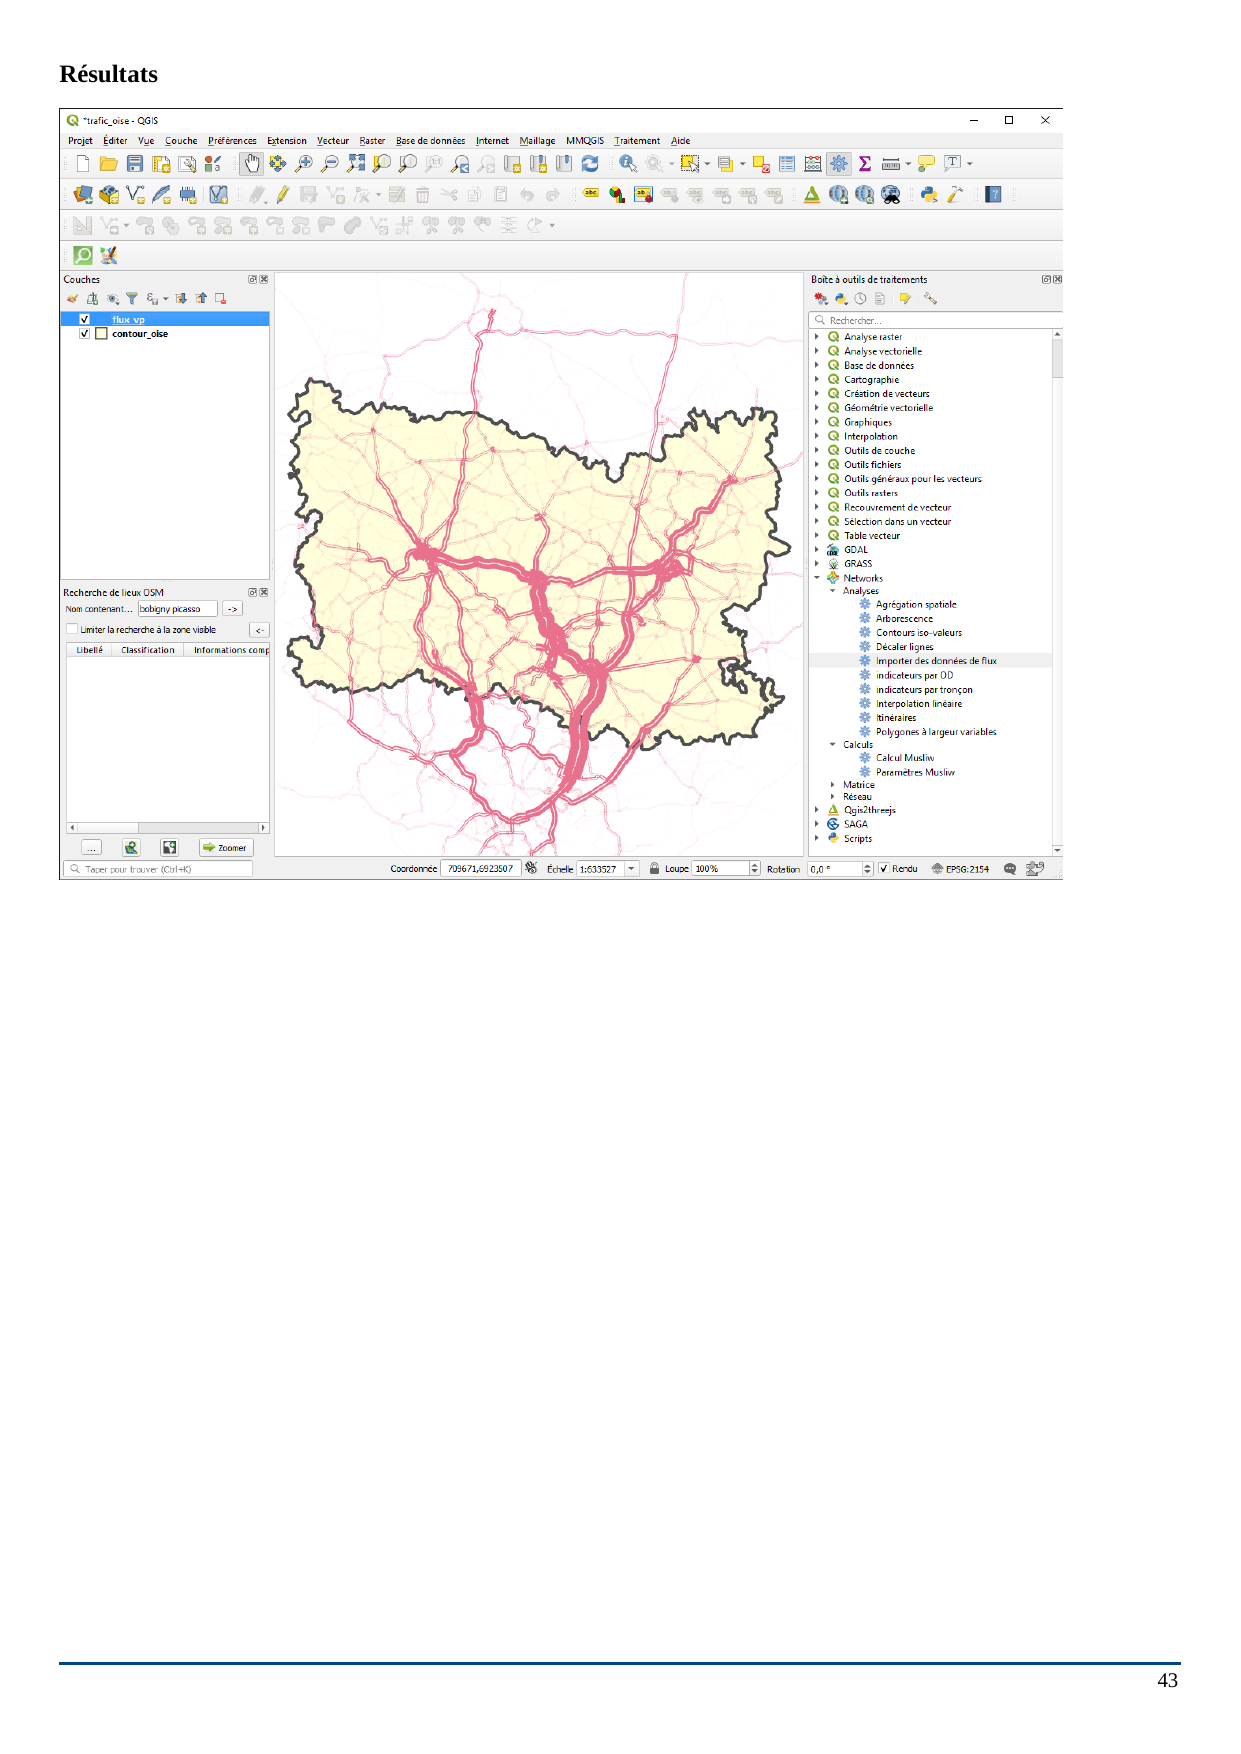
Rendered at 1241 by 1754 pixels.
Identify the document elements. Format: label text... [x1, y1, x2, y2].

picture [59, 108, 1063, 880]
text Résultats [59, 59, 1181, 88]
